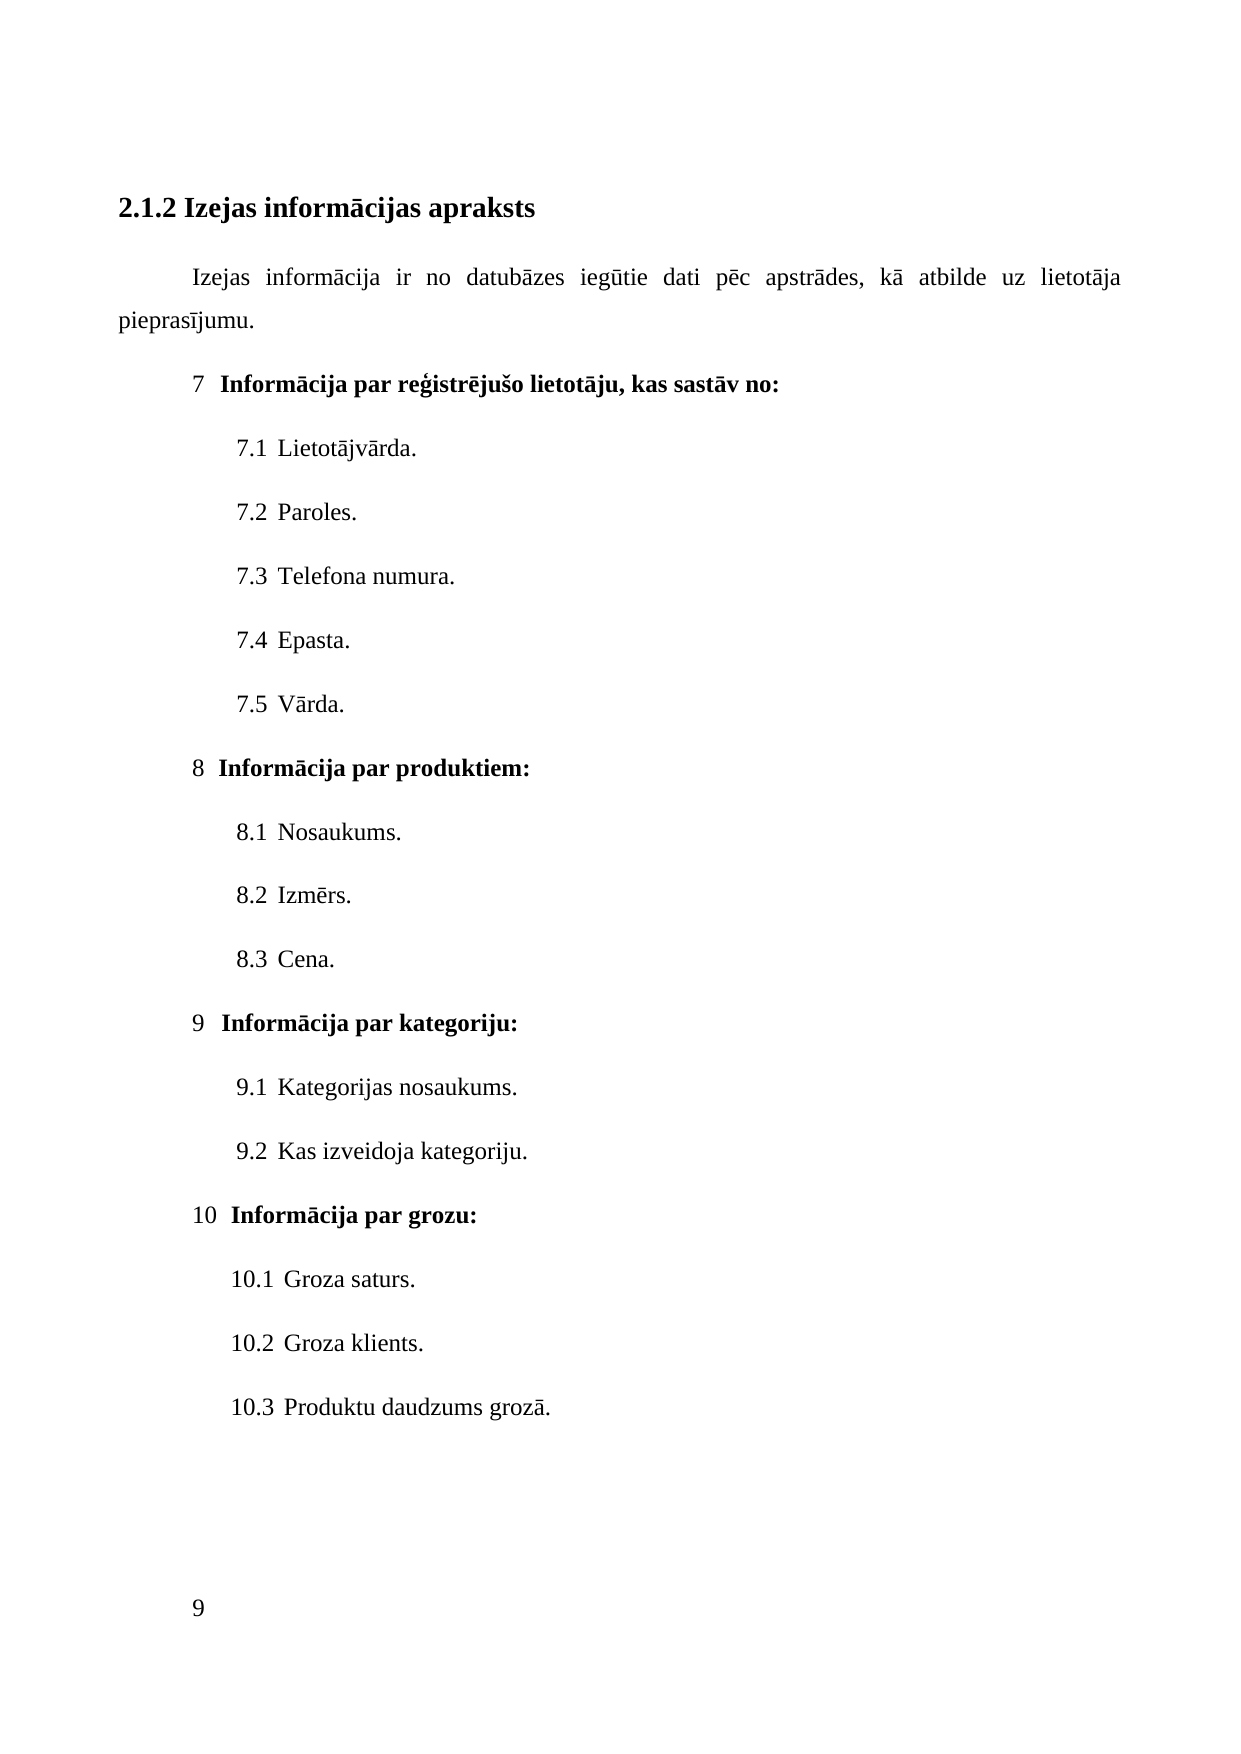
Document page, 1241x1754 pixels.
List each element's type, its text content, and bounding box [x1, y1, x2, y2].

list Lietotājvārda. [236, 433, 1122, 462]
list Informācija par reģistrējušo lietotāju, kas sastāv no: [118, 369, 1122, 398]
list Kas izveidoja kategoriju. [236, 1136, 1122, 1165]
list Informācija par grozu: [118, 1200, 1122, 1229]
list Produktu daudzums grozā. [230, 1392, 1122, 1421]
list Kategorijas nosaukums. [236, 1072, 1122, 1101]
list Cena. [236, 944, 1122, 973]
list Nosaukums. [236, 817, 1122, 845]
list Informācija par kategoriju: [118, 1008, 1122, 1037]
list Epasta. [236, 625, 1122, 653]
list Izmērs. [236, 881, 1122, 909]
list Telefona numura. [236, 561, 1122, 589]
list Vārda. [236, 689, 1122, 717]
list Groza saturs. [230, 1264, 1122, 1293]
list Paroles. [236, 497, 1122, 526]
text Izejas informācija ir no datubāzes iegūtie dati pēc apstrādes, kā atbilde uz lietotāja pieprasījumu. [118, 262, 1122, 334]
list Informācija par produktiem: [118, 753, 1122, 781]
text 2.1.2 Izejas informācijas apraksts [118, 191, 1122, 224]
list Groza klients. [230, 1328, 1122, 1357]
